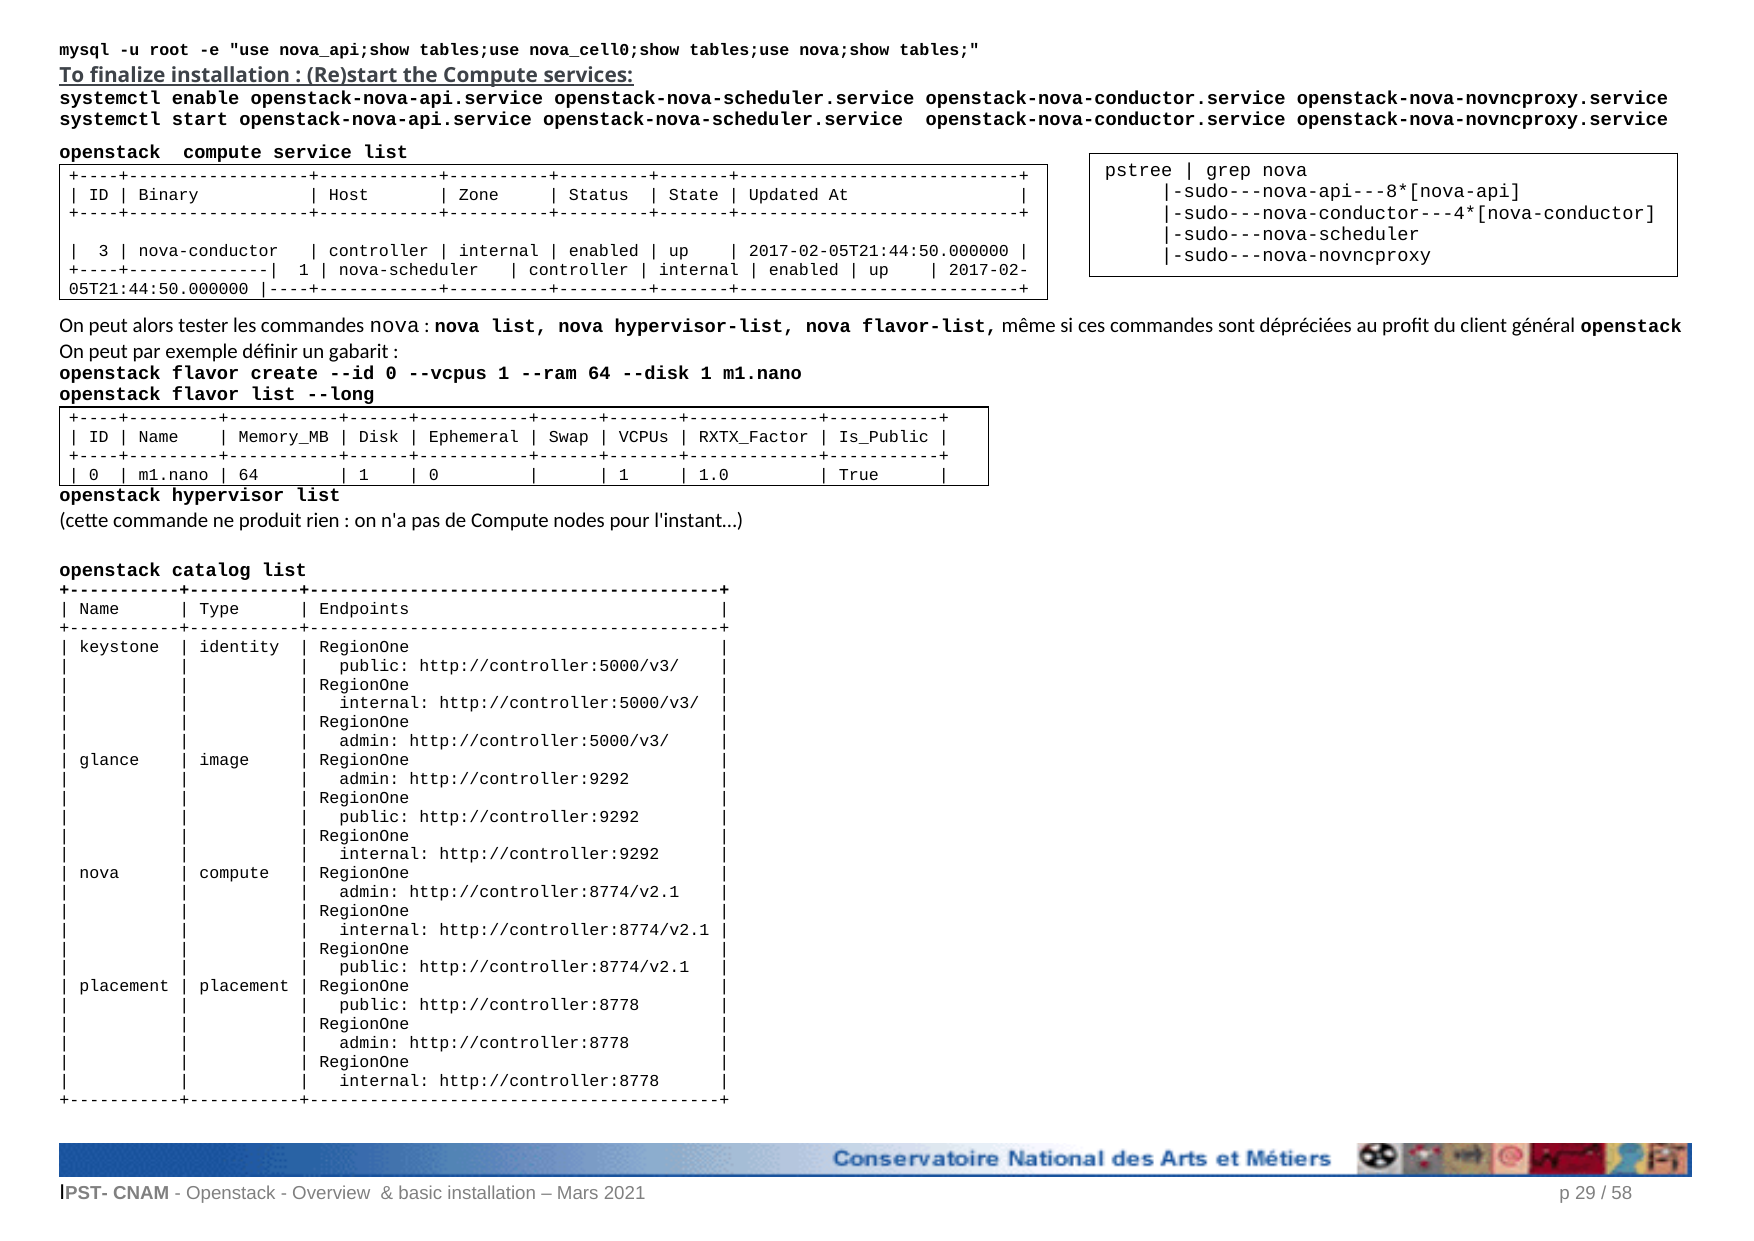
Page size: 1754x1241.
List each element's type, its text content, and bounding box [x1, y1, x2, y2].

text openstack hypervisor list [59, 486, 1695, 507]
text | | | admin: http://controller:8778 | [59, 1034, 1695, 1053]
text systemctl enable openstack-nova-api.service openstack-nova-scheduler.service openstack-nova-conductor.service openstack-nova-novncproxy.service [59, 89, 1695, 110]
text | | | admin: http://controller:8774/v2.1 | [59, 884, 1695, 902]
text openstack flavor create --id 0 --vcpus 1 --ram 64 --disk 1 m1.nano [59, 364, 1695, 385]
text |-sudo---nova-scheduler [1104, 225, 1662, 246]
text | | | admin: http://controller:9292 | [59, 771, 1695, 789]
text On peut par exemple définir un gabarit : [59, 338, 1695, 364]
text | ID | Binary | Host | Zone | Status | State | Updated At | [60, 183, 1047, 202]
text openstack compute service list [59, 143, 1695, 277]
text +----+------------------+------------+----------+---------+-------+----------------------------+ [60, 165, 1047, 183]
text systemctl start openstack-nova-api.service openstack-nova-scheduler.service openstack-nova-conductor.service openstack-nova-novncproxy.service [59, 110, 1695, 131]
text |-sudo---nova-api---8*[nova-api] [1104, 182, 1662, 203]
text | | | public: http://controller:9292 | [59, 808, 1695, 827]
text | Name | Type | Endpoints | [59, 601, 1695, 620]
text | placement | placement | RegionOne | [59, 978, 1695, 997]
text | | | public: http://controller:5000/v3/ | [59, 657, 1695, 676]
text |-sudo---nova-conductor---4*[nova-conductor] [1104, 203, 1662, 225]
text | | | public: http://controller:8778 | [59, 997, 1695, 1016]
text | | | RegionOne | [59, 940, 1695, 959]
text On peut alors tester les commandes nova : nova list, nova hypervisor-list, nova flavor-list, même si ces commandes sont dépréciées au profit du client général openstack [59, 312, 1695, 338]
text +----+------------------+------------+----------+---------+-------+----------------------------+ [60, 202, 1047, 224]
text | nova | compute | RegionOne | [59, 865, 1695, 884]
text | 0 | m1.nano | 64 | 1 | 0 | | 1 | 1.0 | True | [60, 463, 988, 485]
text (cette commande ne produit rien : on n'a pas de Compute nodes pour l'instant…) [59, 507, 1695, 533]
text To finalize installation : (Re)start the Compute services: [59, 60, 1695, 89]
text | | | RegionOne | [59, 827, 1695, 846]
text | | | RegionOne | [59, 789, 1695, 808]
text | keystone | identity | RegionOne | [59, 638, 1695, 657]
text openstack catalog list [59, 561, 1695, 582]
text | | | RegionOne | [59, 676, 1695, 695]
text +-----------+-----------+-----------------------------------------+ [59, 620, 1695, 638]
text | | | admin: http://controller:5000/v3/ | [59, 733, 1695, 752]
text +----+--------------| 1 | nova-scheduler | controller | internal | enabled | up | 2017-02-05T21:44:50.000000 |----+------------+----------+---------+-------+----------------------------+ [60, 258, 1047, 299]
text | glance | image | RegionOne | [59, 752, 1695, 771]
text | | | RegionOne | [59, 902, 1695, 921]
text | | | public: http://controller:8774/v2.1 | [59, 959, 1695, 978]
text openstack flavor list --long [59, 385, 1695, 406]
text | | | internal: http://controller:8778 | [59, 1072, 1695, 1091]
text +----+---------+-----------+------+-----------+------+-------+-------------+-----------+ [60, 408, 988, 425]
text | | | internal: http://controller:9292 | [59, 846, 1695, 865]
text +-----------+-----------+-----------------------------------------+ [59, 582, 1695, 601]
text | | | RegionOne | [59, 1016, 1695, 1034]
text +----+---------+-----------+------+-----------+------+-------+-------------+-----------+ [60, 444, 988, 463]
text |-sudo---nova-novncproxy [1104, 246, 1662, 267]
text | | | RegionOne | [59, 714, 1695, 733]
text mysql -u root -e "use nova_api;show tables;use nova_cell0;show tables;use nova;show tables;" [59, 41, 1695, 60]
text +-----------+-----------+-----------------------------------------+ [59, 1091, 1695, 1110]
text pstree | grep nova [1104, 161, 1662, 182]
text | 3 | nova-conductor | controller | internal | enabled | up | 2017-02-05T21:44:50.000000 | [60, 239, 1047, 258]
text | | | RegionOne | [59, 1053, 1695, 1072]
text | ID | Name | Memory_MB | Disk | Ephemeral | Swap | VCPUs | RXTX_Factor | Is_Public | [60, 425, 988, 444]
text | | | internal: http://controller:8774/v2.1 | [59, 921, 1695, 940]
text | | | internal: http://controller:5000/v3/ | [59, 695, 1695, 714]
